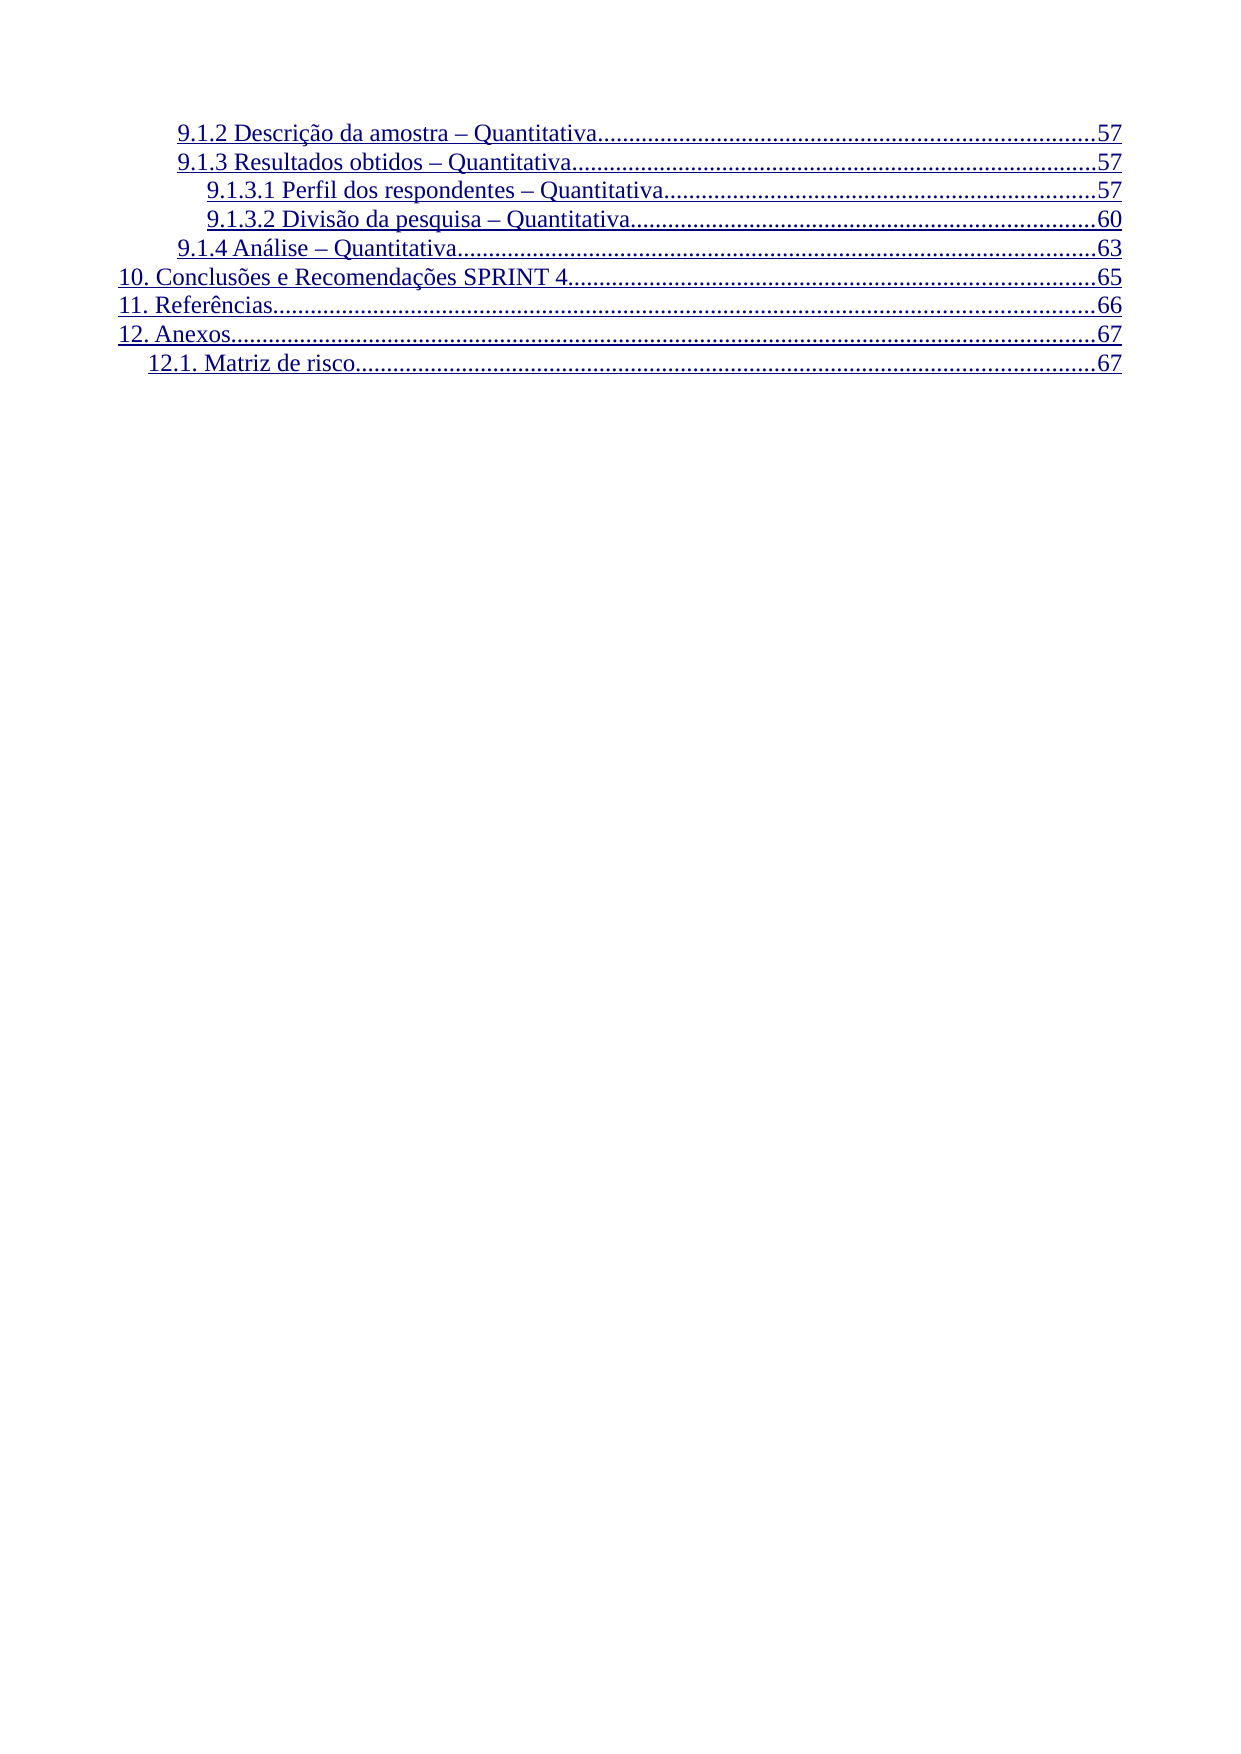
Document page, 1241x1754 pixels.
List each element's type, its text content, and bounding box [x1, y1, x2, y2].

text 9.1.2 Descrição da amostra – Quantitativa 57 [177, 118, 1122, 143]
text 11. Referências 66 [118, 291, 1122, 316]
text 9.1.3.1 Perfil dos respondentes – Quantitativa 57 [207, 176, 1122, 201]
text 9.1.4 Análise – Quantitativa 63 [177, 233, 1122, 258]
text 9.1.3 Resultados obtidos – Quantitativa 57 [177, 147, 1122, 172]
text 10. Conclusões e Recomendações SPRINT 4 65 [118, 262, 1122, 287]
text 12.1. Matriz de risco 67 [148, 348, 1122, 373]
text 12. Anexos 67 [118, 319, 1122, 344]
text 9.1.3.2 Divisão da pesquisa – Quantitativa 60 [207, 204, 1122, 229]
